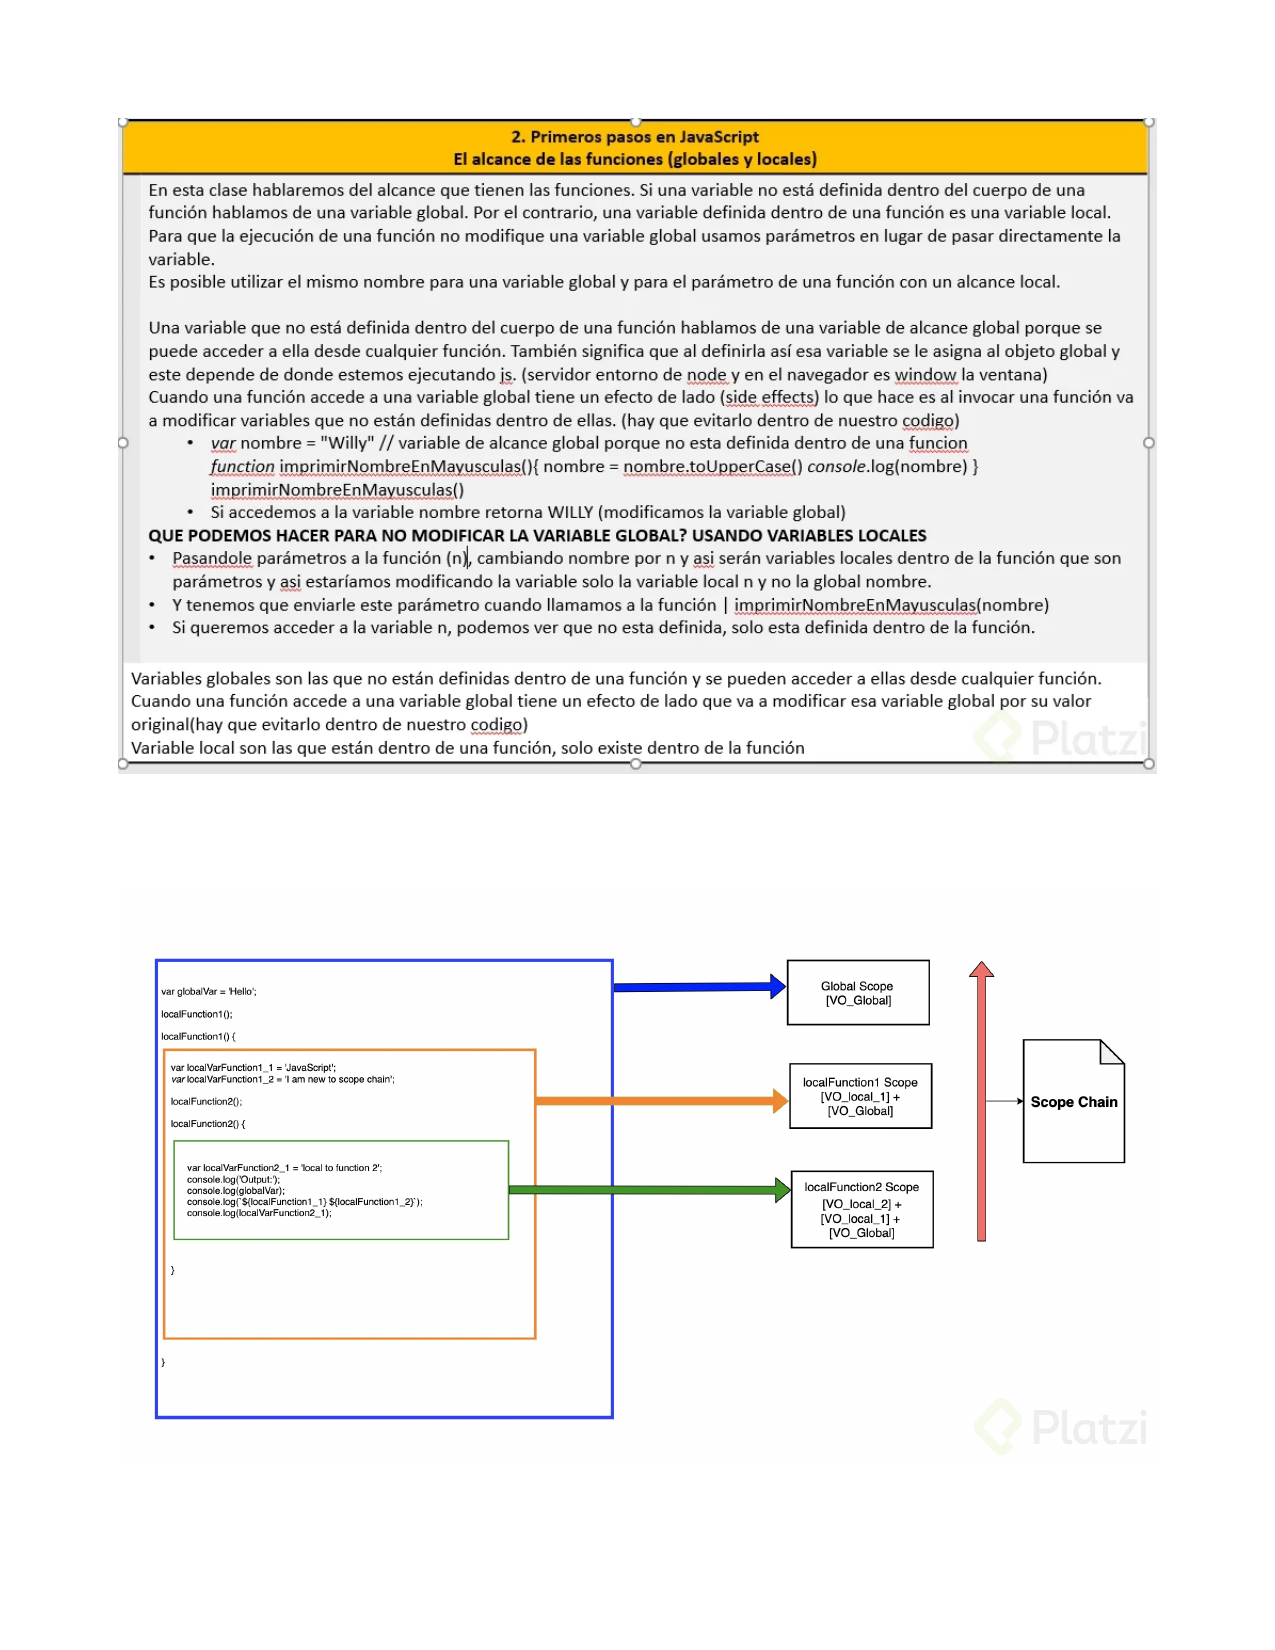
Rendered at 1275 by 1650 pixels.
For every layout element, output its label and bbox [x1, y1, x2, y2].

picture [118, 888, 1157, 1461]
picture [118, 118, 1157, 774]
